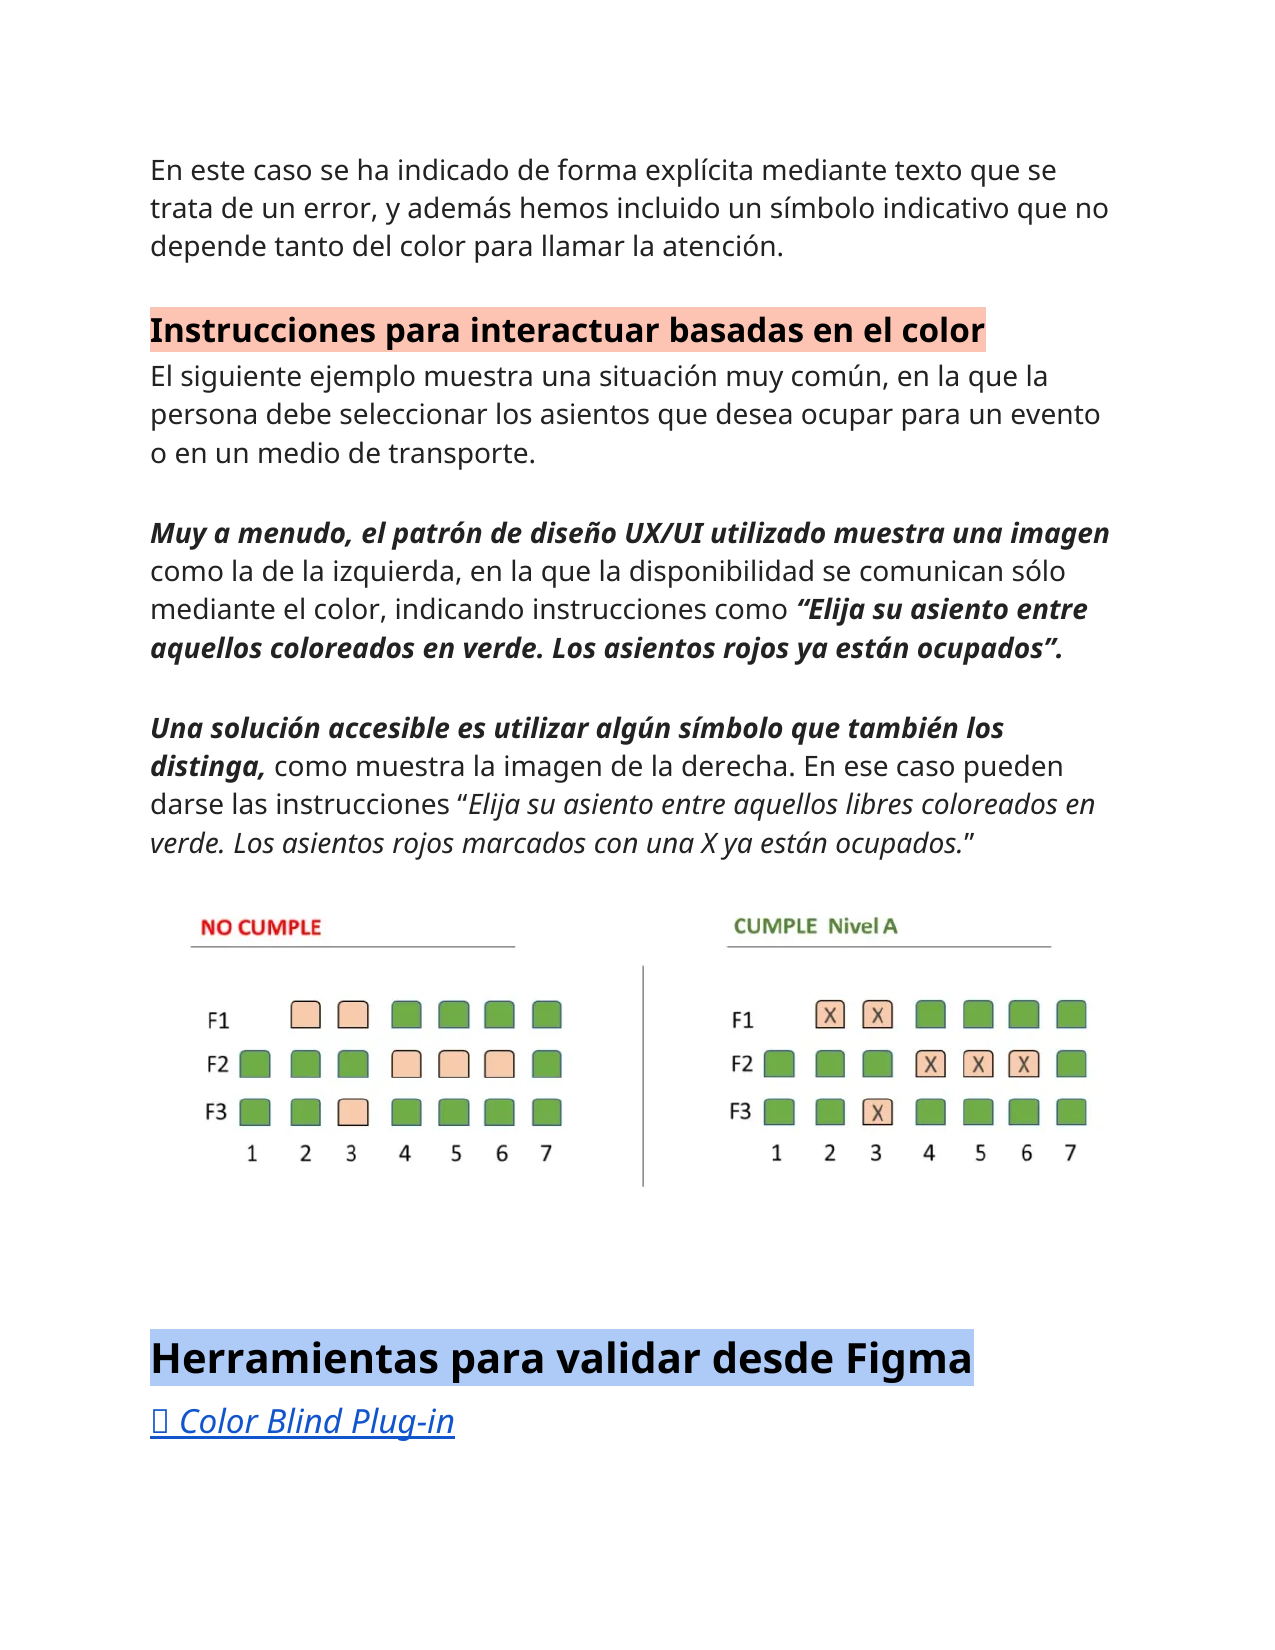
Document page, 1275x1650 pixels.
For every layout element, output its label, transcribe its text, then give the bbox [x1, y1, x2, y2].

text El siguiente ejemplo muestra una situación muy común, en la que la persona debe seleccionar los asientos que desea ocupar para un evento o en un medio de transporte. [150, 356, 1125, 471]
subtitle Herramientas para validar desde Figma [974, 1329, 1125, 1386]
text En este caso se ha indicado de forma explícita mediante texto que se trata de un error, y además hemos incluido un símbolo indicativo que no depende tanto del color para llamar la atención. [150, 150, 1125, 265]
subtitle Instrucciones para interactuar basadas en el color [986, 307, 1125, 352]
text Una solución accesible es utilizar algún símbolo que también los distinga, como muestra la imagen de la derecha. En ese caso pueden darse las instrucciones “Elija su asiento entre aquellos libres coloreados en verde. Los asientos rojos marcados con una X ya están ocupados.” [150, 708, 1125, 861]
picture [150, 902, 1125, 1187]
text Muy a menudo, el patrón de diseño UX/UI utilizado muestra una imagen como la de la izquierda, en la que la disponibilidad se comunican sólo mediante el color, indicando instrucciones como “Elija su asiento entre aquellos coloreados en verde. Los asientos rojos ya están ocupados”. [150, 513, 1125, 666]
text 🔗 Color Blind Plug-in [150, 1398, 1125, 1444]
